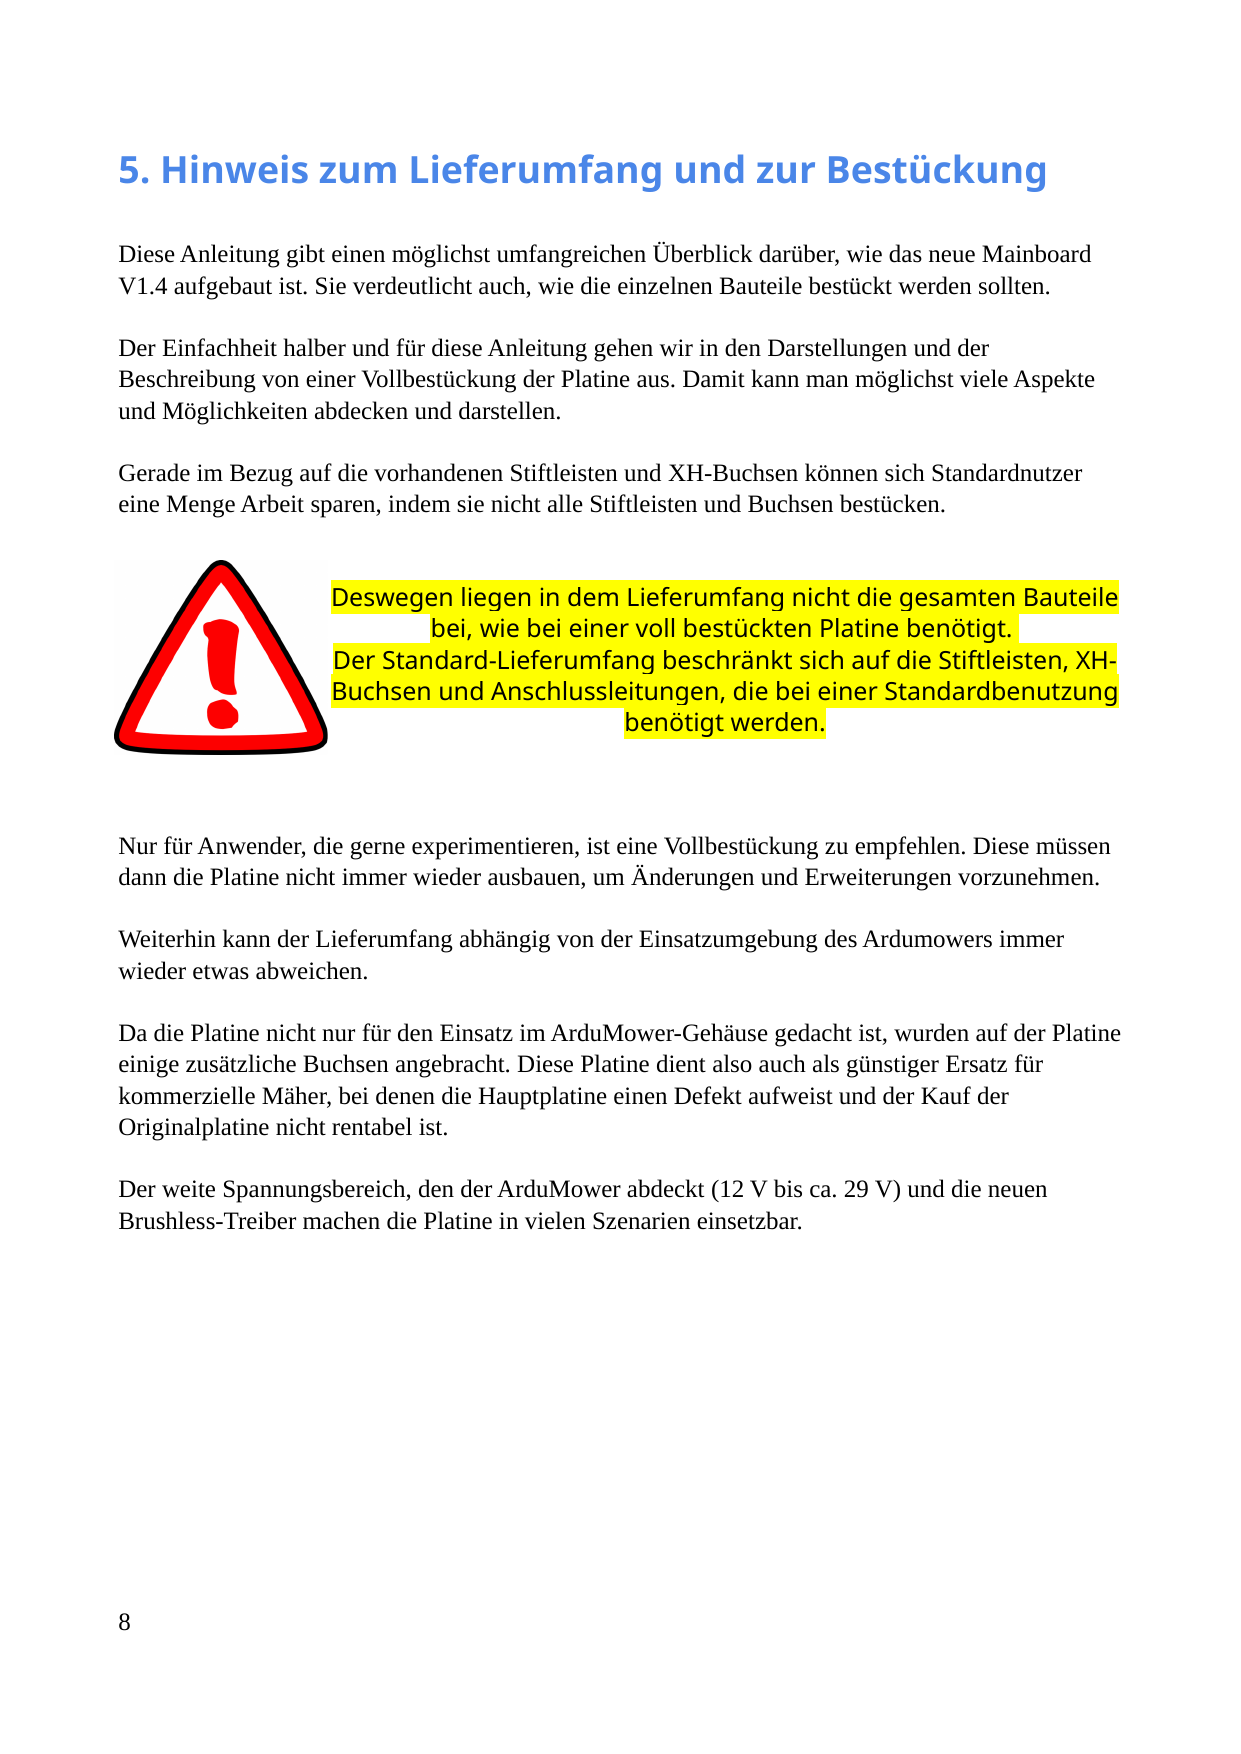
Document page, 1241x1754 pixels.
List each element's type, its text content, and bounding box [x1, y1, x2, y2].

text Gerade im Bezug auf die vorhandenen Stiftleisten und XH-Buchsen können sich Standardnutzer eine Menge Arbeit sparen, indem sie nicht alle Stiftleisten und Buchsen bestücken. [118, 457, 1122, 519]
text Der Standard-Lieferumfang beschränkt sich auf die Stiftleisten, XH- Buchsen und Anschlussleitungen, die bei einer Standardbenutzung benötigt werden. [328, 644, 1122, 738]
text Weiterhin kann der Lieferumfang abhängig von der Einsatzumgebung des Ardumowers immer wieder etwas abweichen. [118, 923, 1122, 985]
text Der weite Spannungsbereich, den der ArduMower abdeckt (12 V bis ca. 29 V) und die neuen Brushless-Treiber machen die Platine in vielen Szenarien einsetzbar. [118, 1173, 1122, 1235]
text Deswegen liegen in dem Lieferumfang nicht die gesamten Bauteile bei, wie bei einer voll bestückten Platine benötigt. [328, 582, 1122, 644]
text Nur für Anwender, die gerne experimentieren, ist eine Vollbestückung zu empfehlen. Diese müssen dann die Platine nicht immer wieder ausbauen, um Änderungen und Erweiterungen vorzunehmen. [118, 829, 1122, 892]
text Diese Anleitung gibt einen möglichst umfangreichen Überblick darüber, wie das neue Mainboard V1.4 aufgebaut ist. Sie verdeutlicht auch, wie die einzelnen Bauteile bestückt werden sollten. [118, 238, 1122, 300]
text Der Einfachheit halber und für diese Anleitung gehen wir in den Darstellungen und der Beschreibung von einer Vollbestückung der Platine aus. Damit kann man möglichst viele Aspekte und Möglichkeiten abdecken und darstellen. [118, 332, 1122, 425]
text Da die Platine nicht nur für den Einsatz im ArduMower-Gehäuse gedacht ist, wurden auf der Platine einige zusätzliche Buchsen angebracht. Diese Platine dient also auch als günstiger Ersatz für kommerzielle Mäher, bei denen die Hauptplatine einen Defekt aufweist und der Kauf der Originalplatine nicht rentabel ist. [118, 1017, 1122, 1142]
subtitle 5. Hinweis zum Lieferumfang und zur Bestückung [118, 143, 1122, 194]
picture [114, 560, 328, 755]
